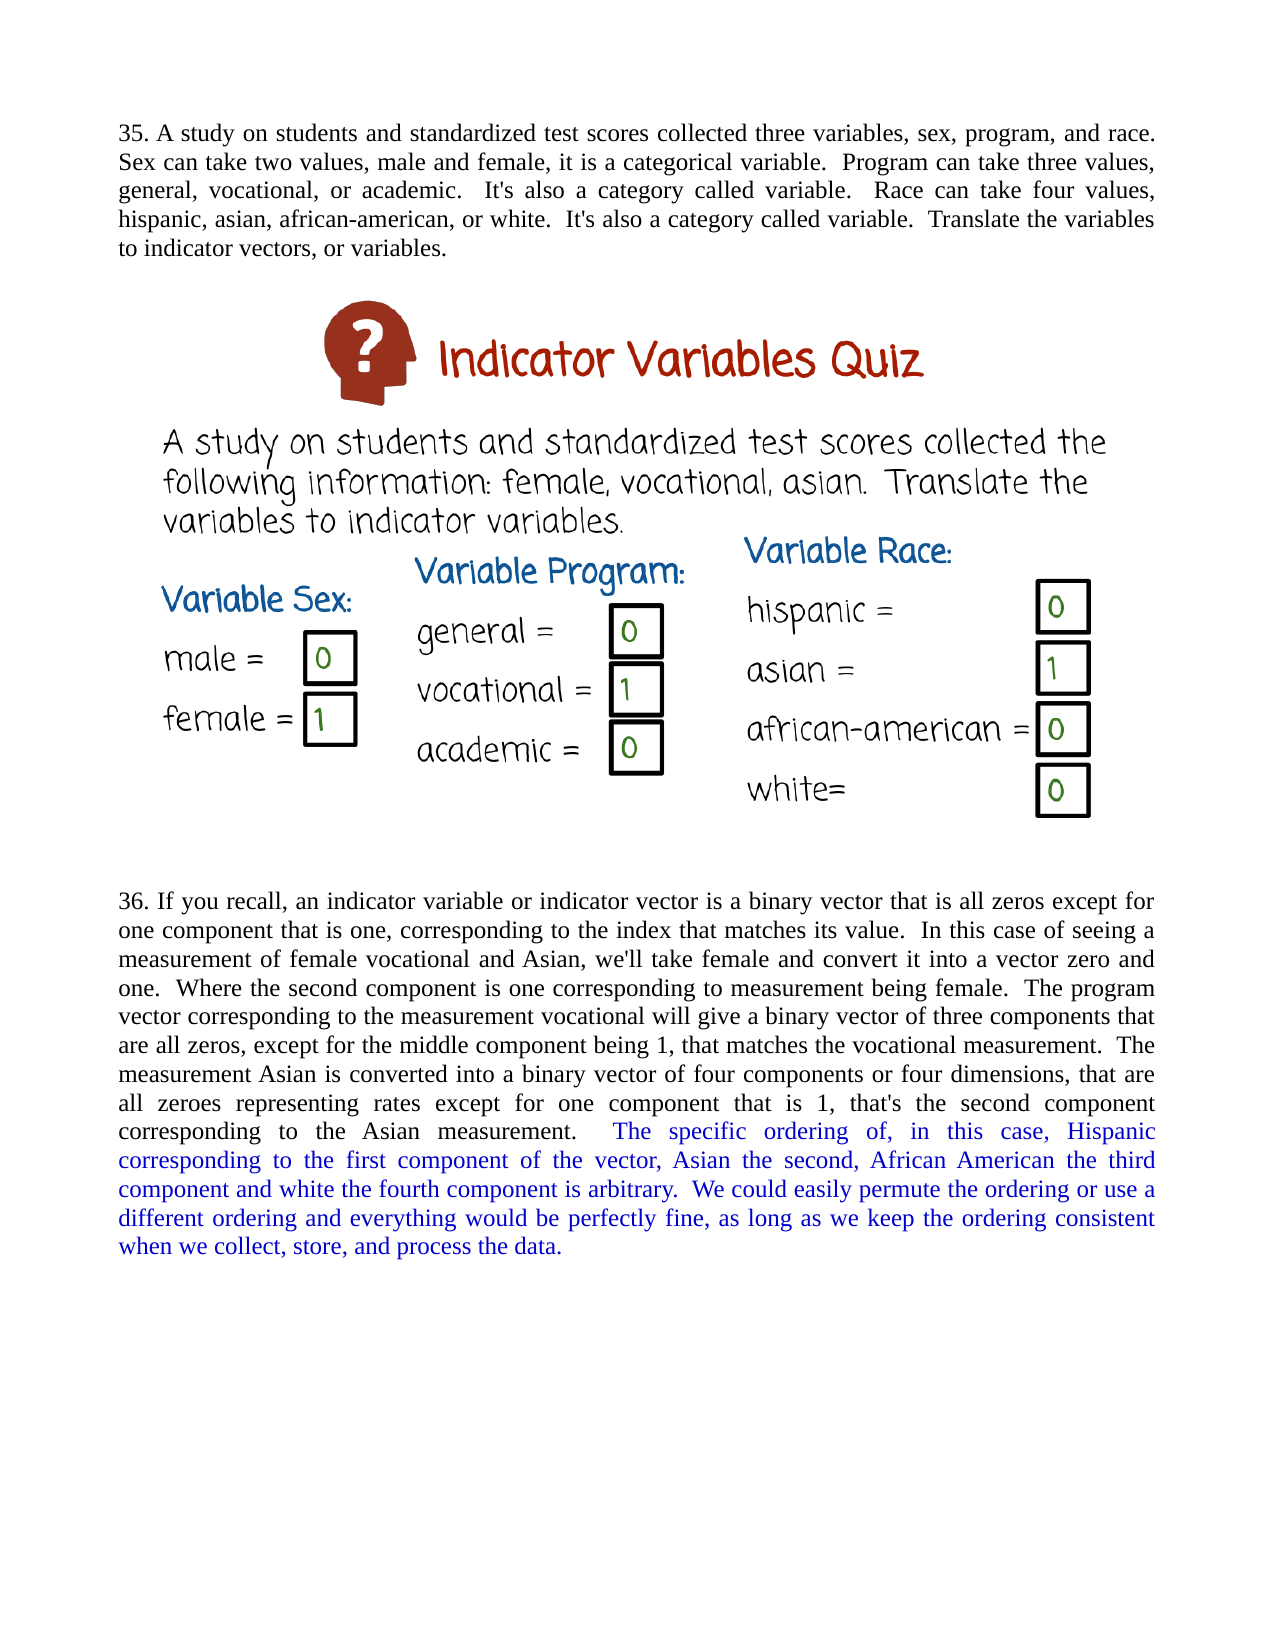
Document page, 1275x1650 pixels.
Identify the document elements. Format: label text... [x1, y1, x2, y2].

picture [118, 290, 1157, 829]
text 36. If you recall, an indicator variable or indicator vector is a binary vector that is all zeros except for one component that is one, corresponding to the index that matches its value. In this case of seeing a measurement of female vocational and Asian, we'll take female and convert it into a vector zero and one. Where the second component is one corresponding to measurement being female. The program vector corresponding to the measurement vocational will give a binary vector of three components that are all zeros, except for the middle component being 1, that matches the vocational measurement. The measurement Asian is converted into a binary vector of four components or four dimensions, that are all zeroes representing rates except for one component that is 1, that's the second component corresponding to the Asian measurement. The specific ordering of, in this case, Hispanic corresponding to the first component of the vector, Asian the second, African American the third component and white the fourth component is arbitrary. We could easily permute the ordering or use a different ordering and everything would be perfectly fine, as long as we keep the ordering consistent when we collect, store, and process the data. [118, 886, 1157, 1260]
text 35. A study on students and standardized test scores collected three variables, sex, program, and race. Sex can take two values, male and female, it is a categorical variable. Program can take three values, general, vocational, or academic. It's also a category called variable. Race can take four values, hispanic, asian, african-american, or white. It's also a category called variable. Translate the variables to indicator vectors, or variables. [118, 118, 1157, 262]
